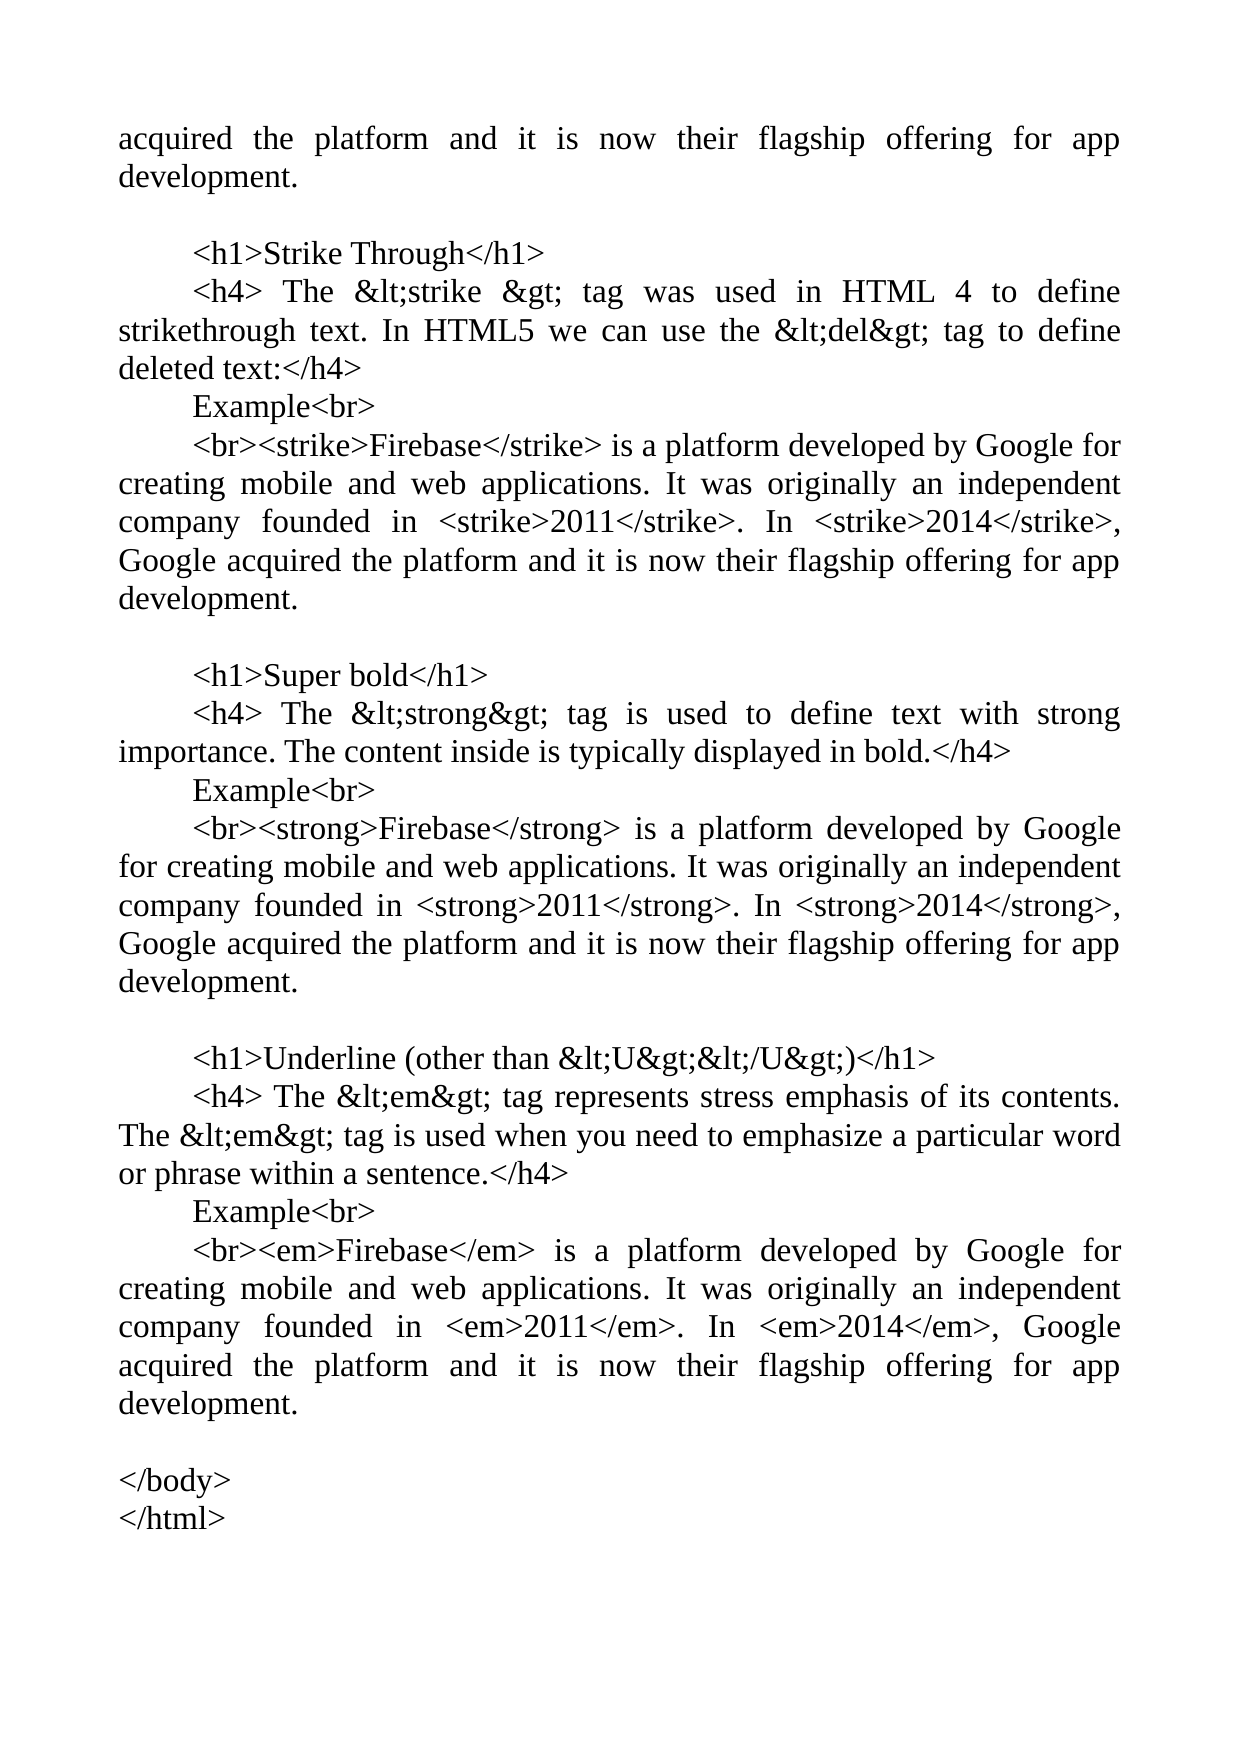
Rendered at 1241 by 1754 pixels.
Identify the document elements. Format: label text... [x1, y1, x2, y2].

text <br><strong>Firebase</strong> is a platform developed by Google for creating mobile and web applications. It was originally an independent company founded in <strong>2011</strong>. In <strong>2014</strong>, Google acquired the platform and it is now their flagship offering for app development. [118, 808, 1122, 1000]
text Example<br> [118, 386, 1122, 425]
text </body> [118, 1460, 1122, 1498]
text <br><strike>Firebase</strike> is a platform developed by Google for creating mobile and web applications. It was originally an independent company founded in <strike>2011</strike>. In <strike>2014</strike>, Google acquired the platform and it is now their flagship offering for app development. [118, 425, 1122, 616]
text <br><em>Firebase</em> is a platform developed by Google for creating mobile and web applications. It was originally an independent company founded in <em>2011</em>. In <em>2014</em>, Google acquired the platform and it is now their flagship offering for app development. [118, 1230, 1122, 1421]
text Example<br> [118, 1191, 1122, 1230]
text <h1>Strike Through</h1> [118, 233, 1122, 271]
text acquired the platform and it is now their flagship offering for app development. [118, 118, 1122, 195]
text <h1>Super bold</h1> [118, 655, 1122, 693]
text <h4> The &lt;em&gt; tag represents stress emphasis of its contents. The &lt;em&gt; tag is used when you need to emphasize a particular word or phrase within a sentence.</h4> [118, 1076, 1122, 1191]
text <h4> The &lt;strong&gt; tag is used to define text with strong importance. The content inside is typically displayed in bold.</h4> [118, 693, 1122, 770]
text Example<br> [118, 770, 1122, 808]
text <h4> The &lt;strike &gt; tag was used in HTML 4 to define strikethrough text. In HTML5 we can use the &lt;del&gt; tag to define deleted text:</h4> [118, 271, 1122, 386]
text </html> [118, 1498, 1122, 1536]
text <h1>Underline (other than &lt;U&gt;&lt;/U&gt;)</h1> [118, 1038, 1122, 1076]
